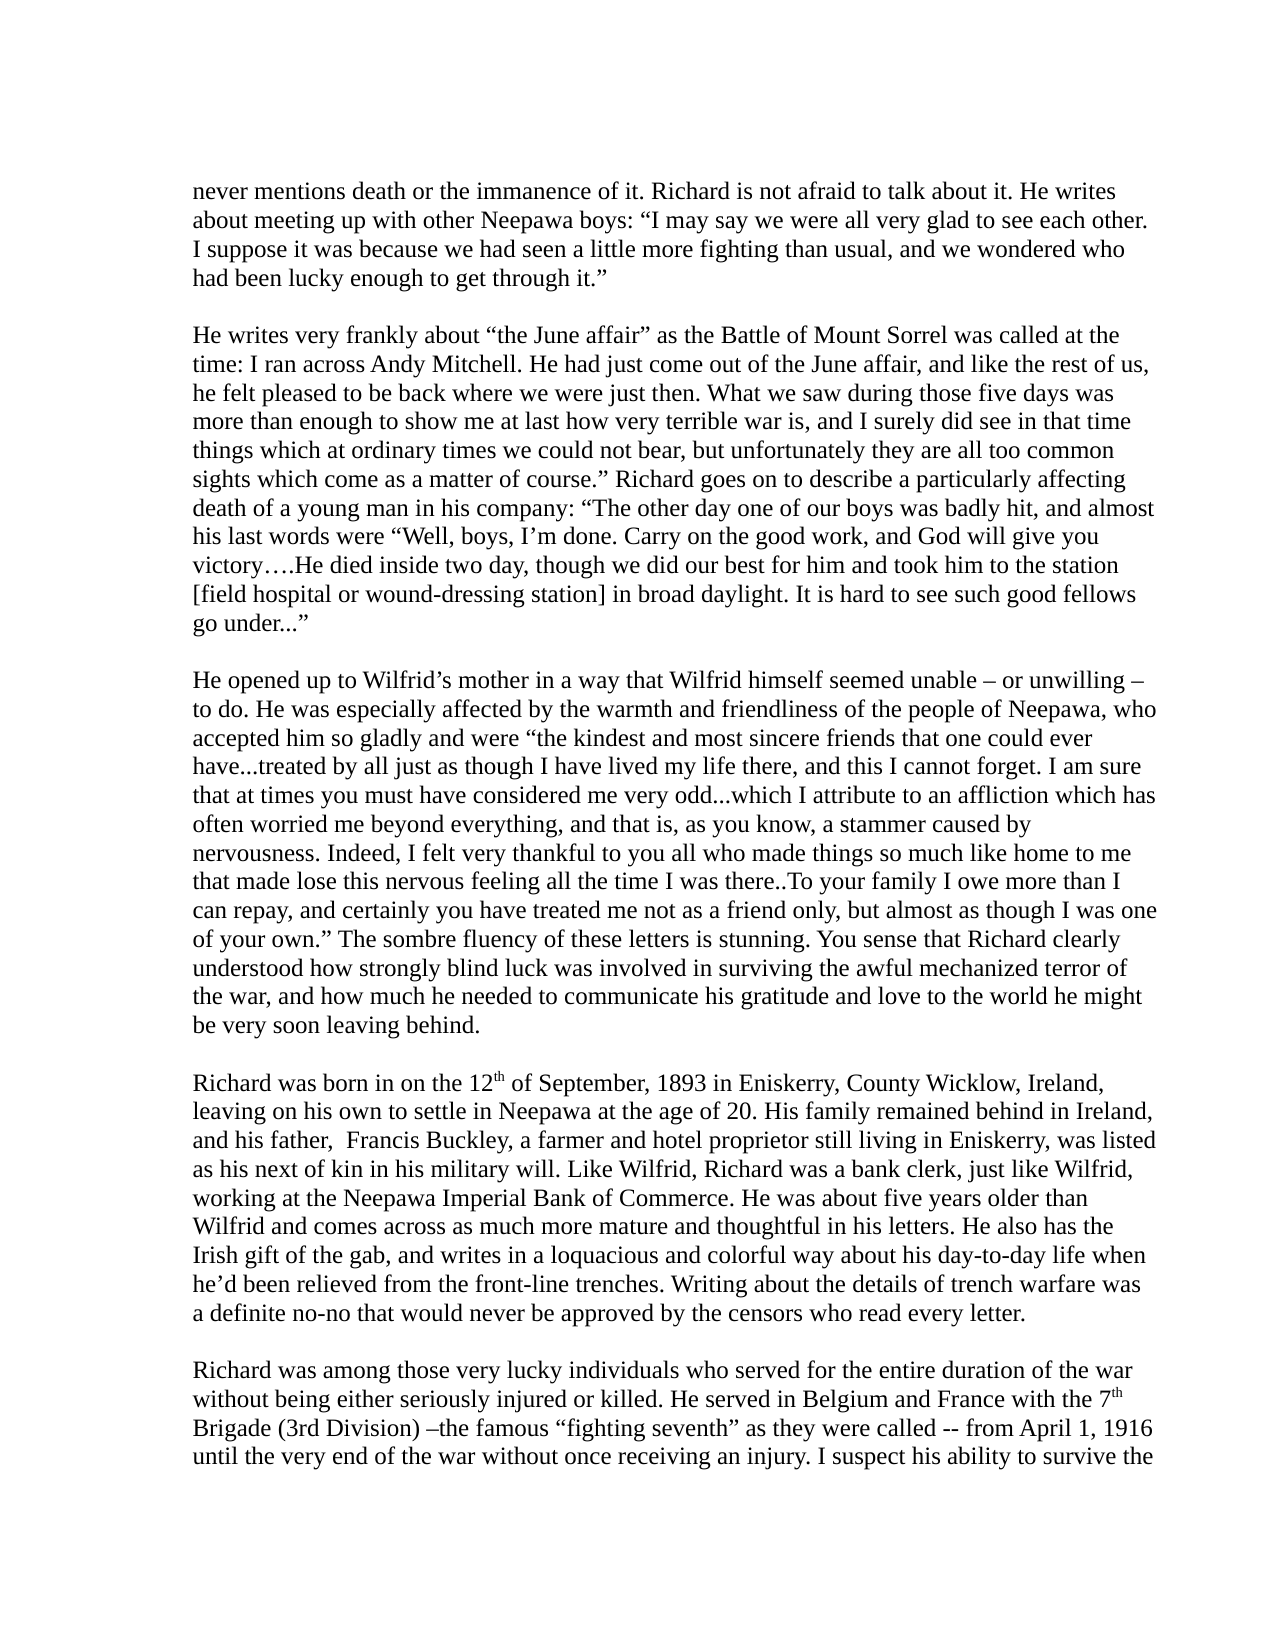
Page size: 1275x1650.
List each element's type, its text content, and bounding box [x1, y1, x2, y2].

text Richard was born in on the 12th of September, 1893 in Eniskerry, County Wicklow, Ireland, leaving on his own to settle in Neepawa at the age of 20. His family remained behind in Ireland, and his father, Francis Buckley, a farmer and hotel proprietor still living in Eniskerry, was listed as his next of kin in his military will. Like Wilfrid, Richard was a bank clerk, just like Wilfrid, working at the Neepawa Imperial Bank of Commerce. He was about five years older than Wilfrid and comes across as much more mature and thoughtful in his letters. He also has the Irish gift of the gab, and writes in a loquacious and colorful way about his day-to-day life when he’d been relieved from the front-line trenches. Writing about the details of trench warfare was a definite no-no that would never be approved by the censors who read every letter. [192, 1068, 1158, 1326]
text Richard was among those very lucky individuals who served for the entire duration of the war without being either seriously injured or killed. He served in Belgium and France with the 7th Brigade (3rd Division) –the famous “fighting seventh” as they were called -- from April 1, 1916 until the very end of the war without once receiving an injury. I suspect his ability to survive the [192, 1355, 1158, 1470]
text He writes very frankly about “the June affair” as the Battle of Mount Sorrel was called at the time: I ran across Andy Mitchell. He had just come out of the June affair, and like the rest of us, he felt pleased to be back where we were just then. What we saw during those five days was more than enough to show me at last how very terrible war is, and I surely did see in that time things which at ordinary times we could not bear, but unfortunately they are all too common sights which come as a matter of course.” Richard goes on to describe a particularly affecting death of a young man in his company: “The other day one of our boys was badly hit, and almost his last words were “Well, boys, I’m done. Carry on the good work, and God will give you victory….He died inside two day, though we did our best for him and took him to the station [field hospital or wound-dressing station] in broad daylight. It is hard to see such good fellows go under...” [192, 320, 1158, 636]
text He opened up to Wilfrid’s mother in a way that Wilfrid himself seemed unable – or unwilling – to do. He was especially affected by the warmth and friendliness of the people of Neepawa, who accepted him so gladly and were “the kindest and most sincere friends that one could ever have...treated by all just as though I have lived my life there, and this I cannot forget. I am sure that at times you must have considered me very odd...which I attribute to an affliction which has often worried me beyond everything, and that is, as you know, a stammer caused by nervousness. Indeed, I felt very thankful to you all who made things so much like home to me that made lose this nervous feeling all the time I was there..To your family I owe more than I can repay, and certainly you have treated me not as a friend only, but almost as though I was one of your own.” The sombre fluency of these letters is stunning. You sense that Richard clearly understood how strongly blind luck was involved in surviving the awful mechanized terror of the war, and how much he needed to communicate his gratitude and love to the world he might be very soon leaving behind. [192, 665, 1158, 1039]
text never mentions death or the immanence of it. Richard is not afraid to talk about it. He writes about meeting up with other Neepawa boys: “I may say we were all very glad to see each other. I suppose it was because we had seen a little more fighting than usual, and we wondered who had been lucky enough to get through it.” [192, 176, 1158, 291]
